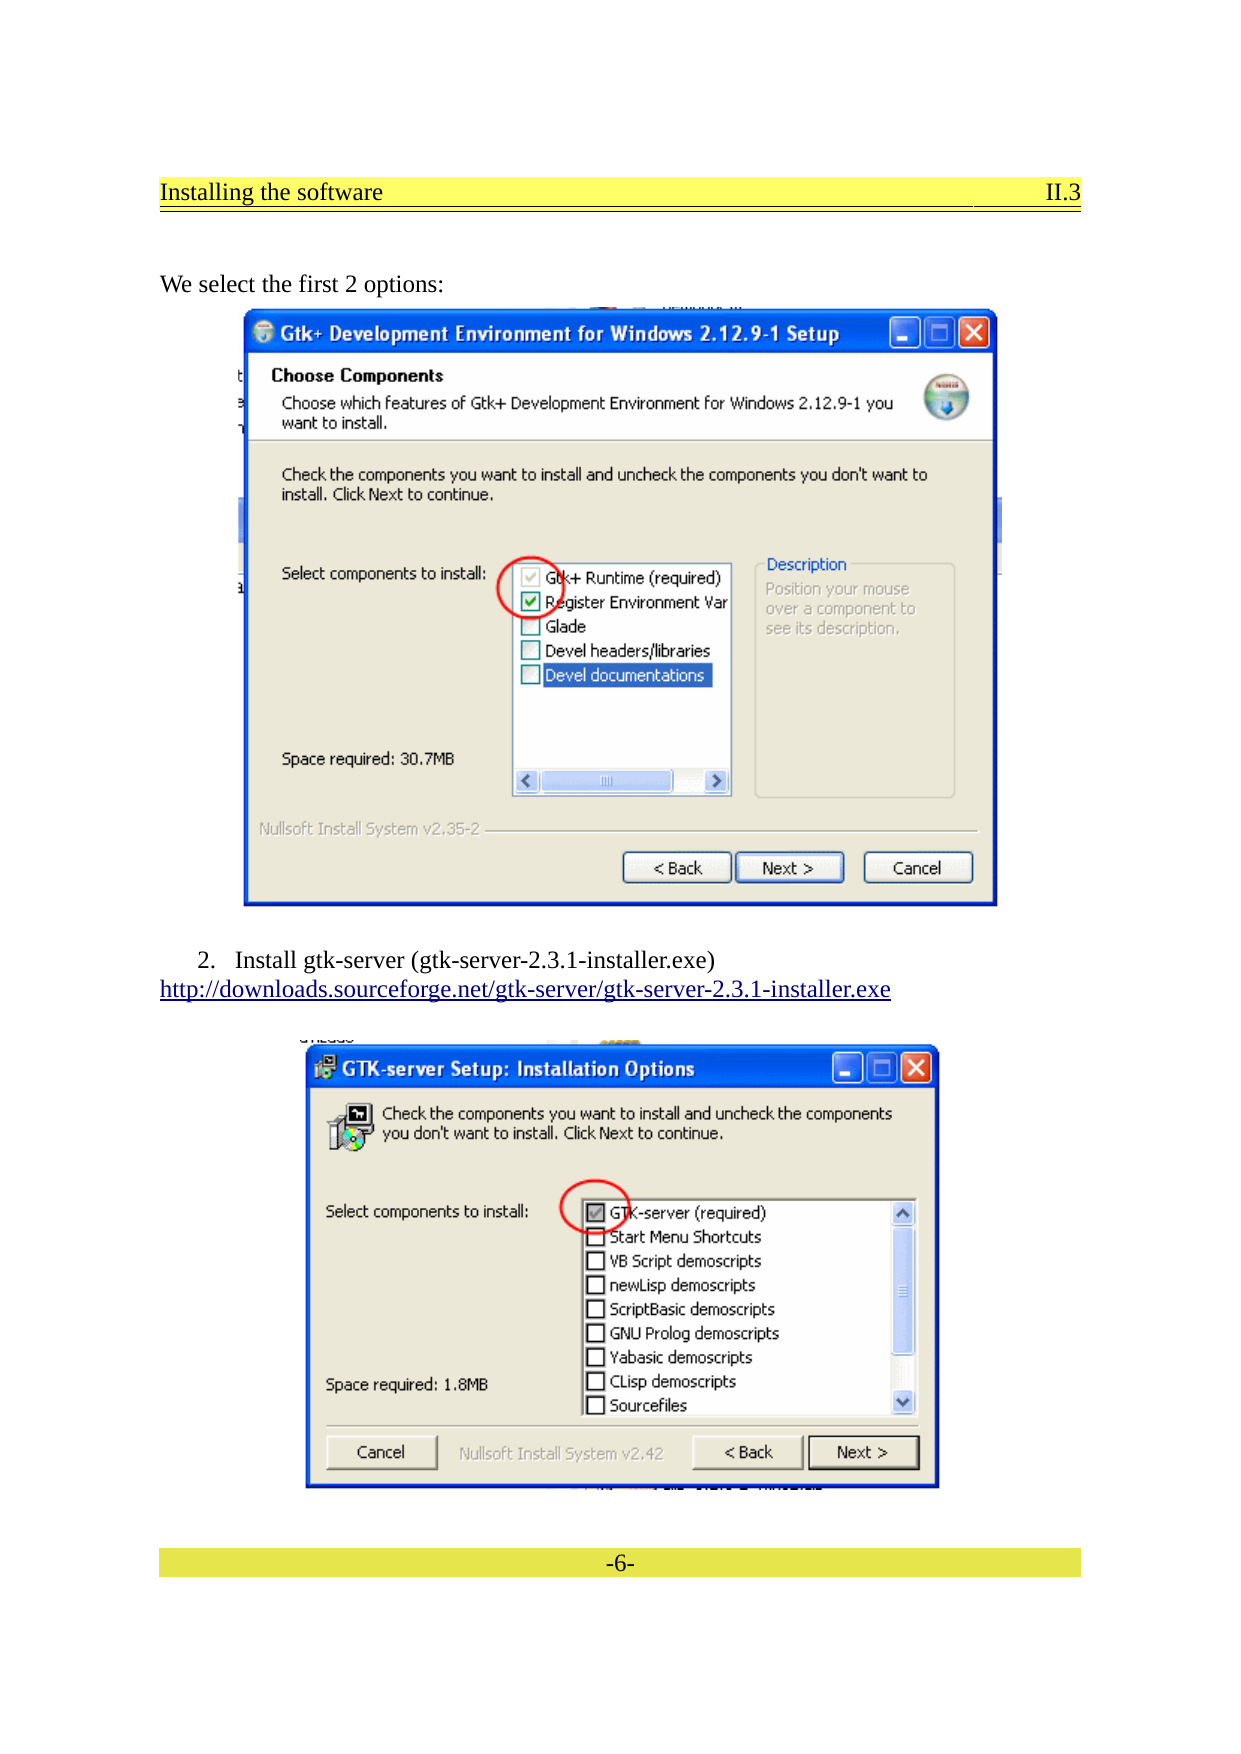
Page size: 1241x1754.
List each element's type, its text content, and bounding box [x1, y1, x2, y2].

picture [238, 307, 1002, 908]
text We select the first 2 options: [159, 269, 1081, 298]
list Install gtk-server (gtk-server-2.3.1-installer.exe) [197, 945, 1081, 974]
text http://downloads.sourceforge.net/gtk-server/gtk-server-2.3.1-installer.exe [159, 974, 1081, 1003]
picture [300, 1040, 941, 1490]
